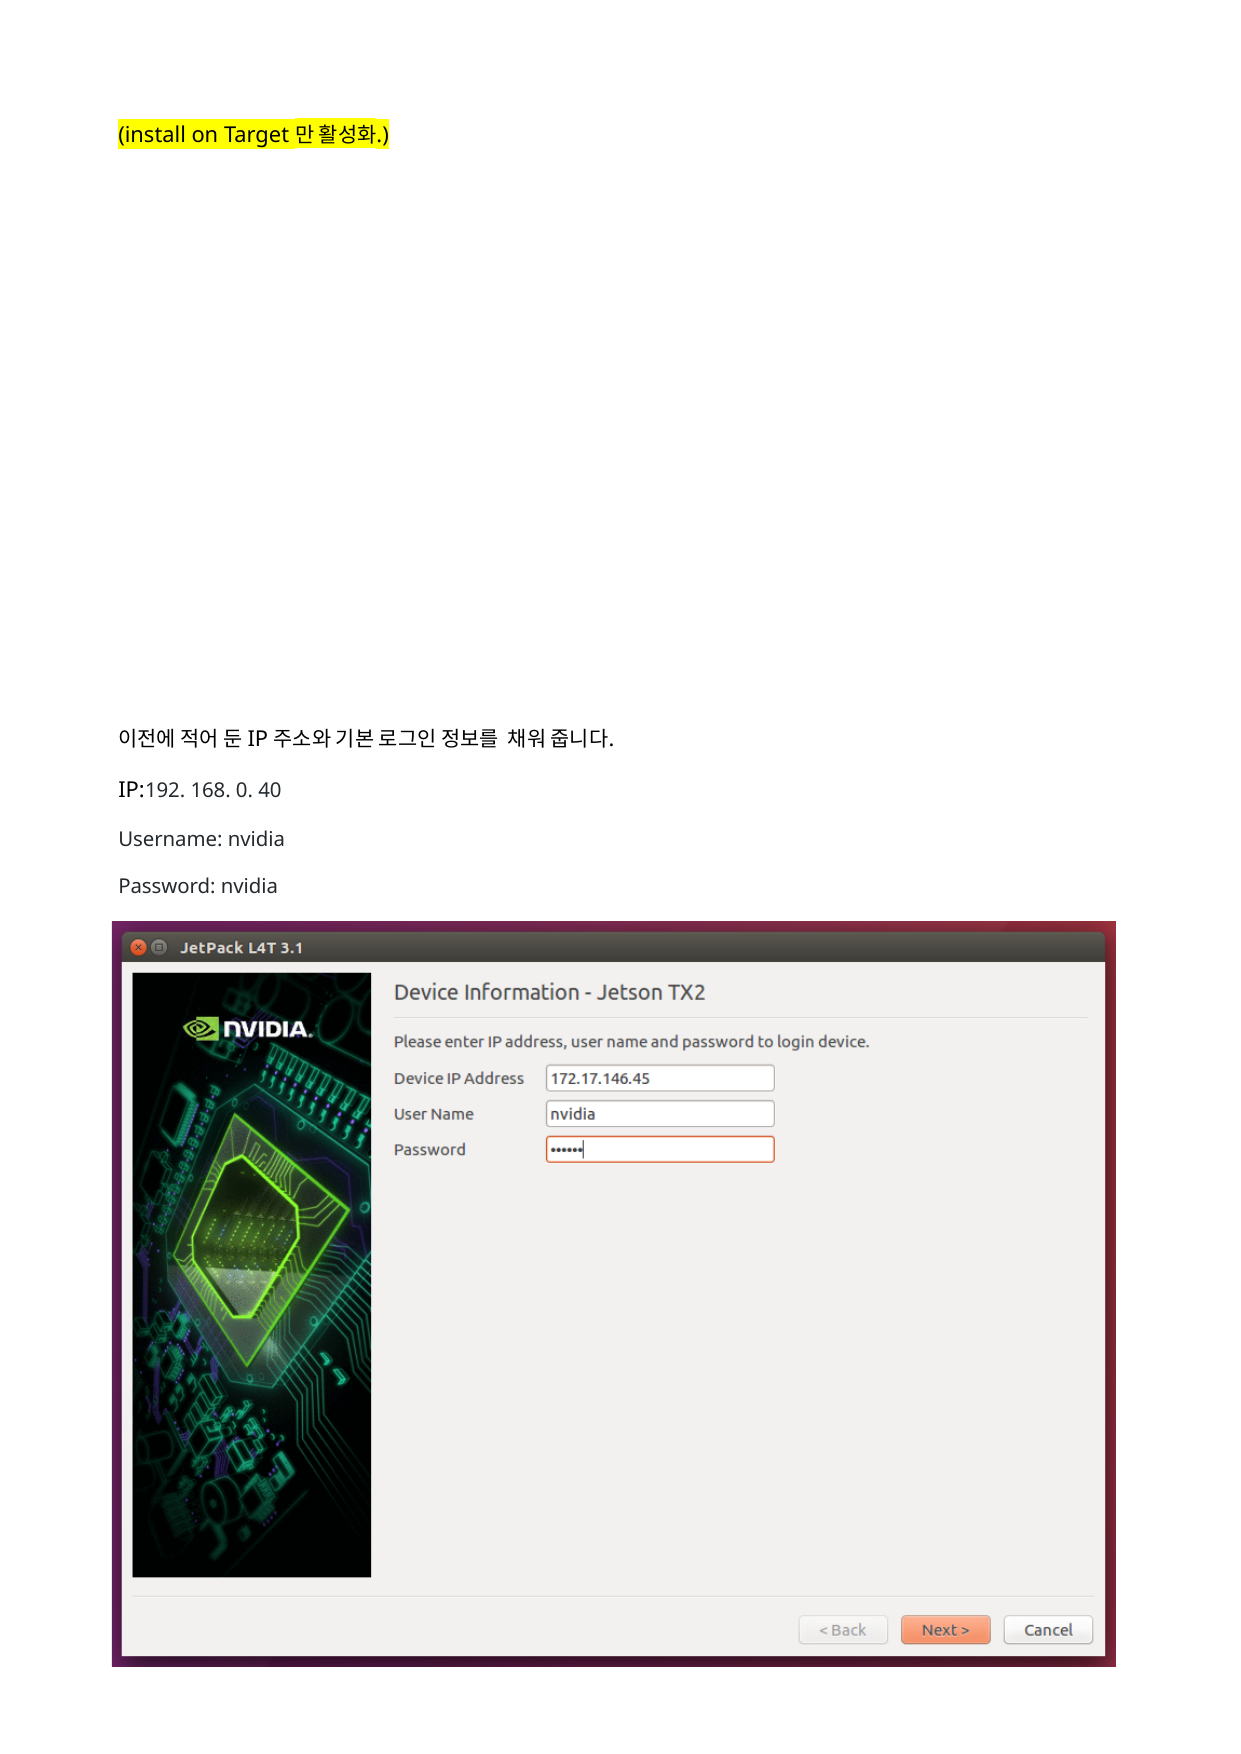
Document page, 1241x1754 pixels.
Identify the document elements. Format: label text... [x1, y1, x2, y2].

text Password: nvidia [118, 872, 1122, 900]
text IP:192. 168. 0. 40 [118, 774, 1122, 804]
text (install on Target 만 활성화.) [118, 118, 1122, 149]
text 이전에 적어 둔 IP 주소와 기본 로그인 정보를 채워 줍니다. [118, 723, 1122, 753]
text Username: nvidia [118, 824, 1122, 852]
picture [111, 921, 1116, 1667]
